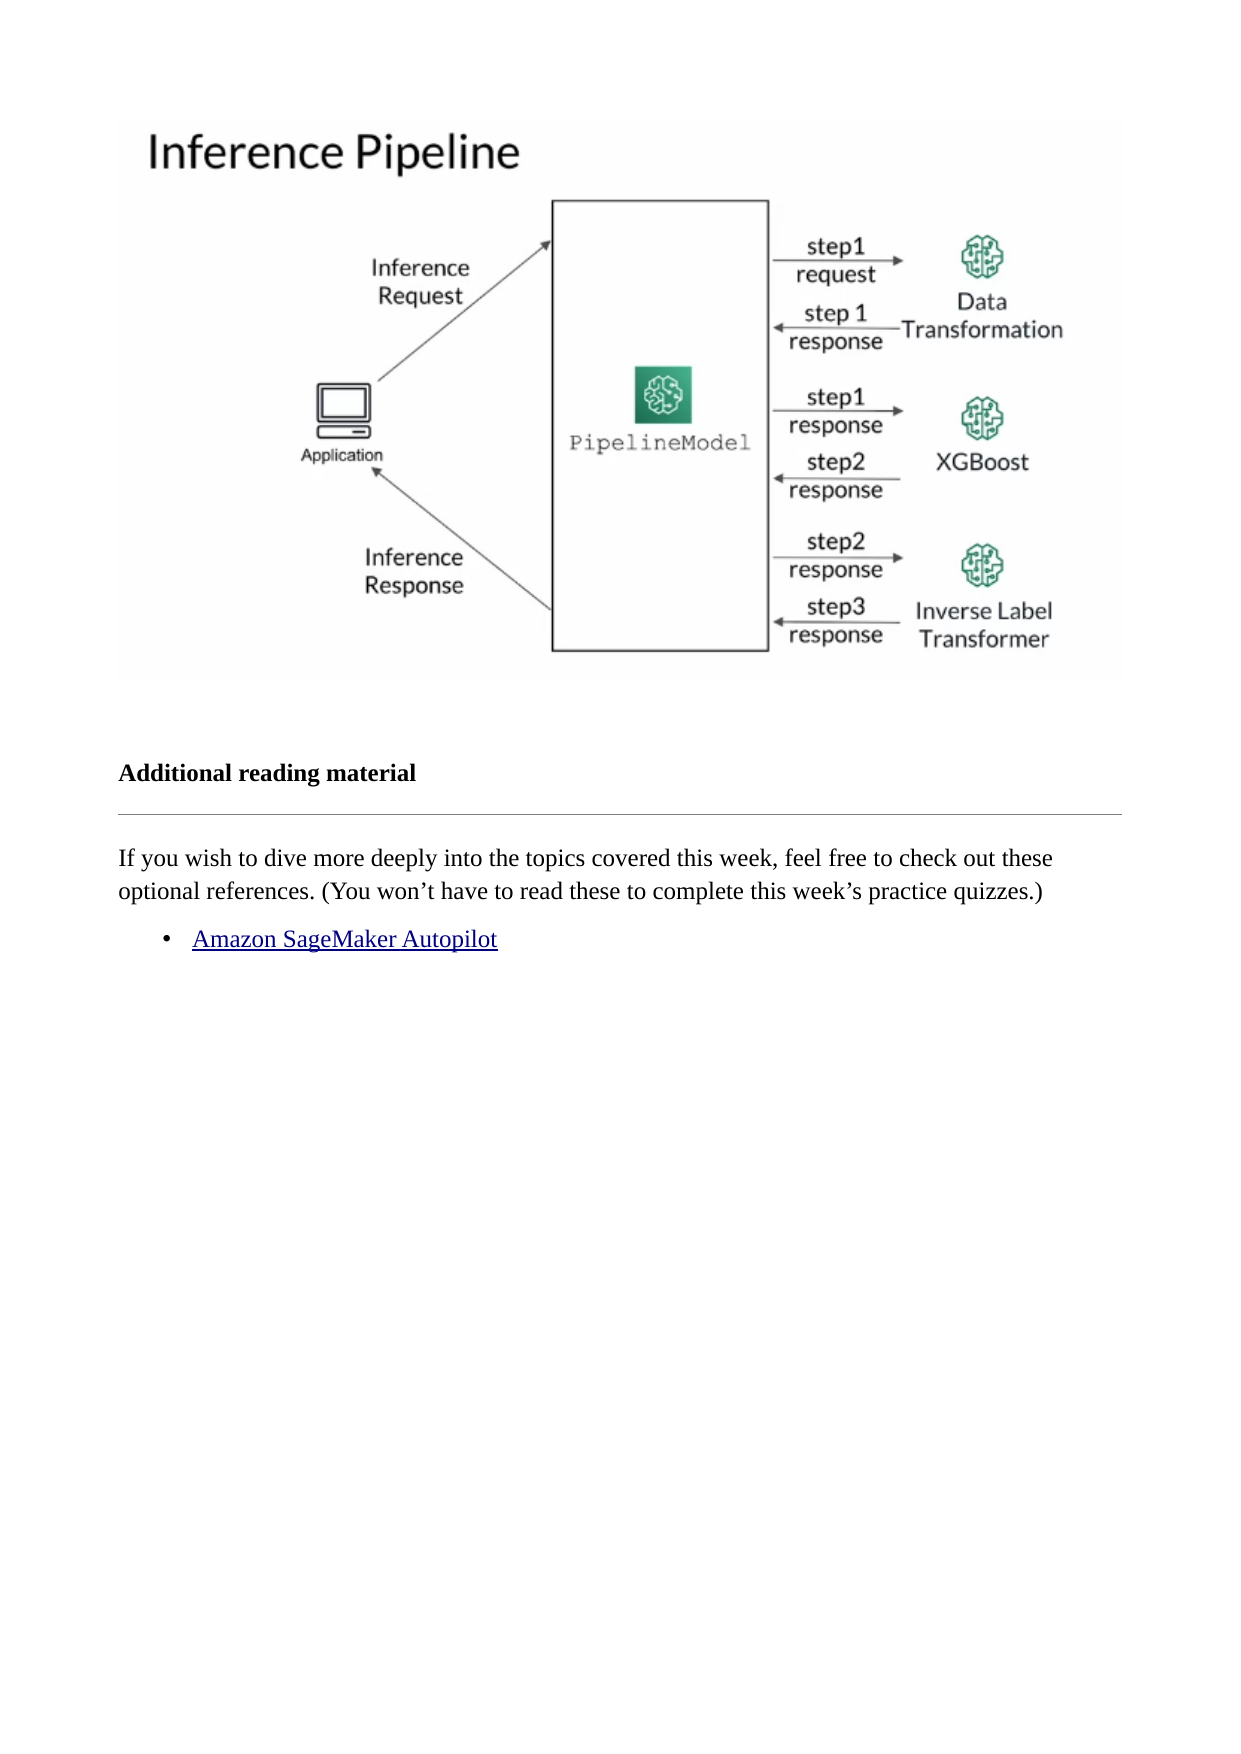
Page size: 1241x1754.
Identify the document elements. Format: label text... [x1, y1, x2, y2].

list Amazon SageMaker Autopilot [162, 924, 1122, 953]
subtitle Additional reading material [118, 758, 1122, 787]
text If you wish to dive more deeply into the topics covered this week, feel free to check out these optional references. (You won’t have to read these to complete this week’s practice quizzes.) [118, 843, 1122, 905]
picture [118, 118, 1123, 682]
